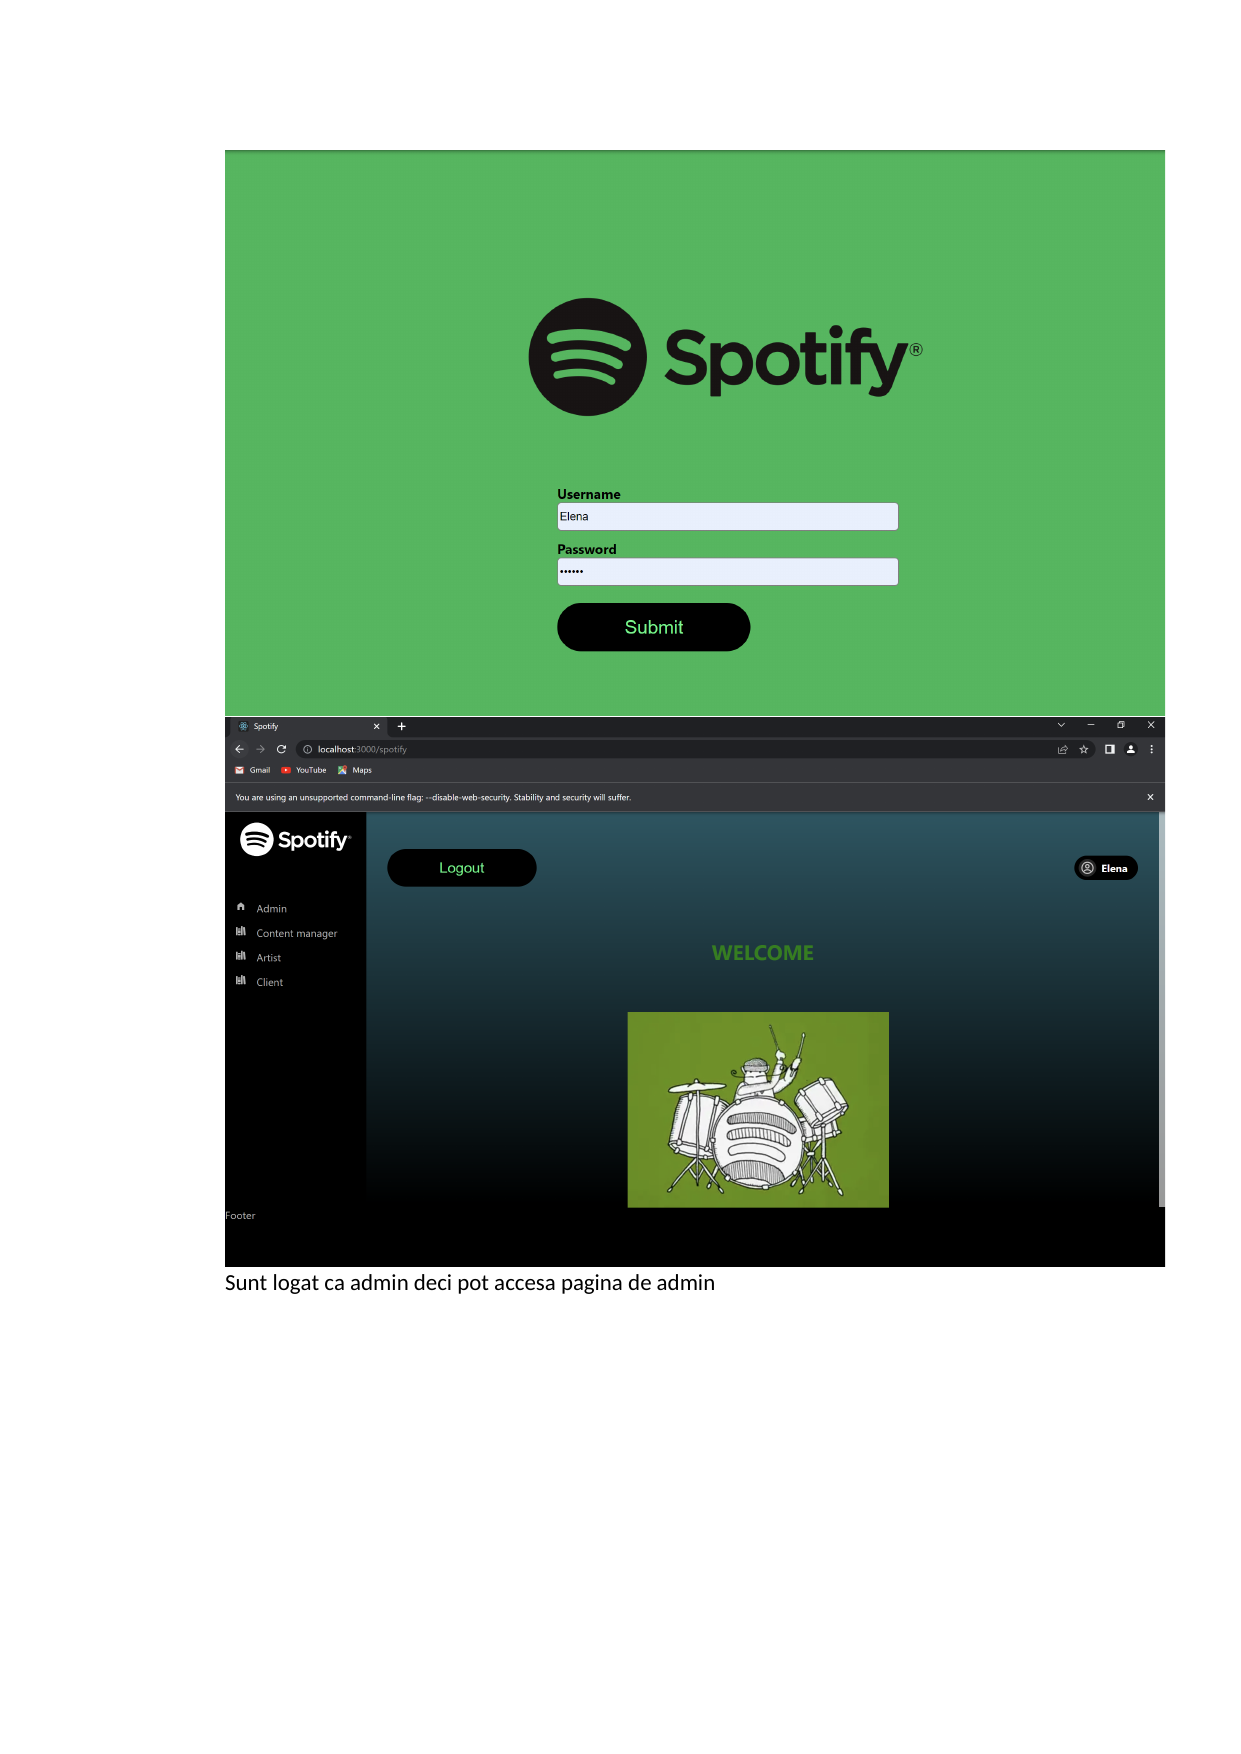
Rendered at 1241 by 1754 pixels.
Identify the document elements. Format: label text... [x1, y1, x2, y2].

list Sunt logat ca admin deci pot accesa pagina de admin [225, 1268, 1090, 1296]
